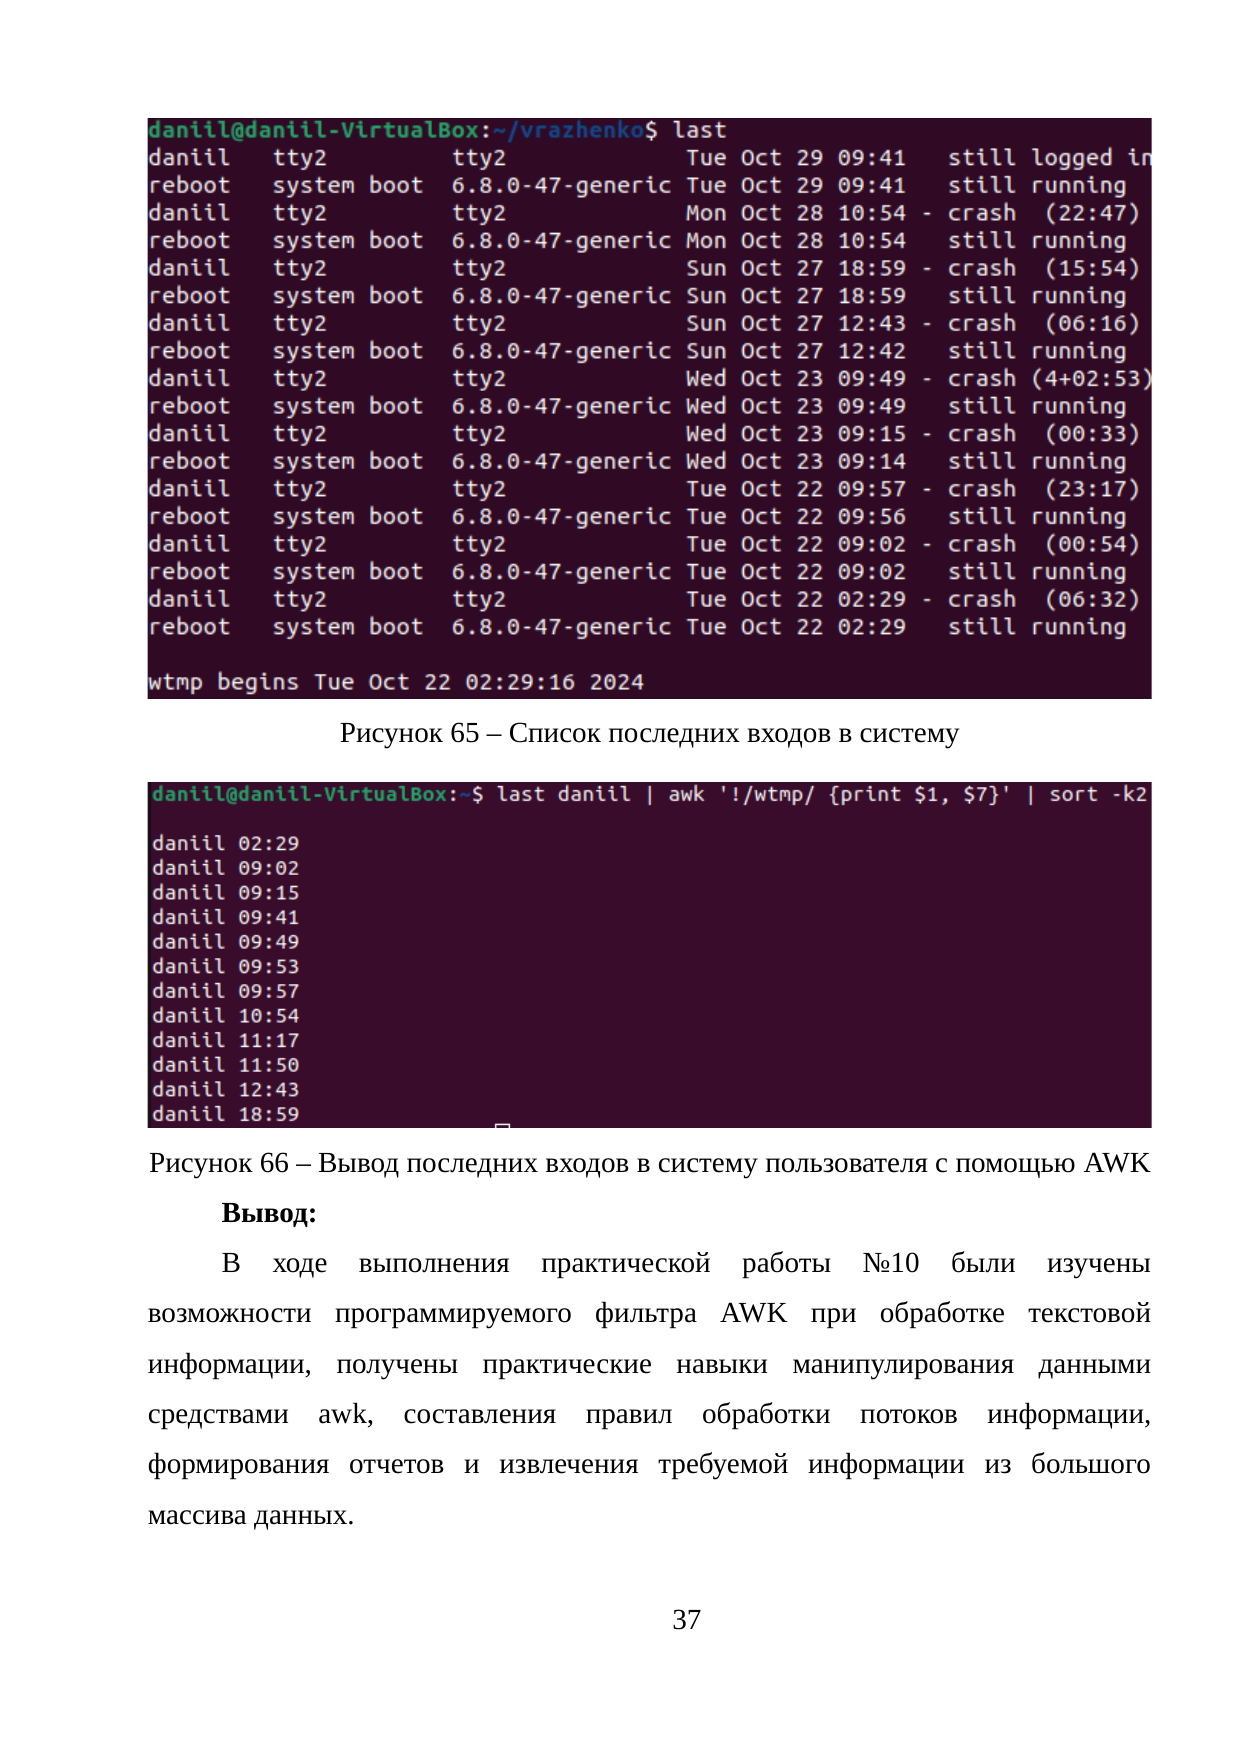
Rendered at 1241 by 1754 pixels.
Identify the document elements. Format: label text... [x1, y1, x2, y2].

text Рисунок 66 – Вывод последних входов в систему пользователя с помощью AWK [148, 1145, 1152, 1178]
picture [147, 782, 1152, 1128]
text В ходе выполнения практической работы №10 были изучены возможности программируемого фильтра AWK при обработке текстовой информации, получены практические навыки манипулирования данными средствами awk, составления правил обработки потоков информации, формирования отчетов и извлечения требуемой информации из большого массива данных. [148, 1245, 1152, 1530]
picture [147, 118, 1152, 699]
text Рисунок 65 – Список последних входов в систему [148, 715, 1152, 748]
text Вывод: [148, 1195, 1152, 1228]
